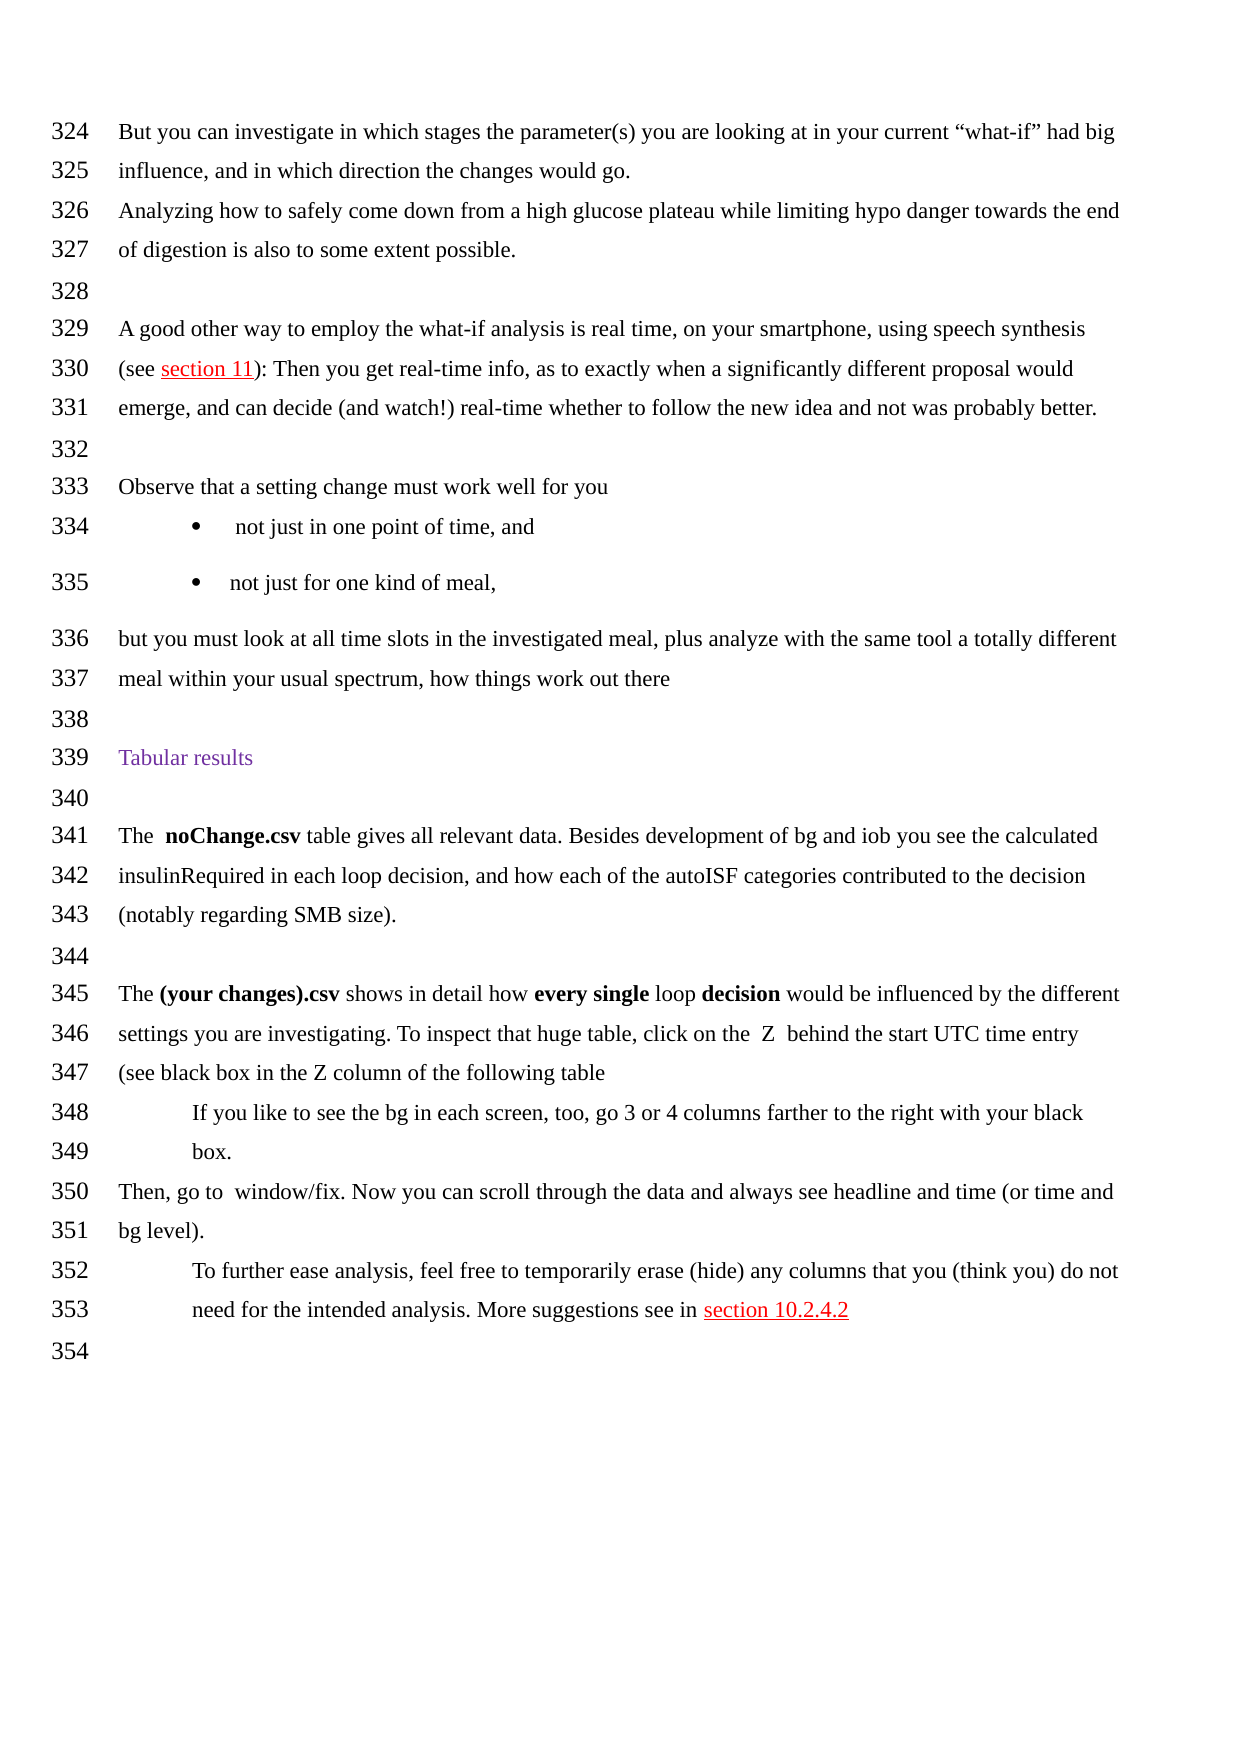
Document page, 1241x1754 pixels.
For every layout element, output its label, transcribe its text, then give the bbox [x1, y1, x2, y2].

list not just in one point of time, and [192, 513, 1122, 539]
text But you can investigate in which stages the parameter(s) you are looking at in your current “what-if” had big influence, and in which direction the changes would go. [118, 118, 1122, 184]
text A good other way to employ the what-if analysis is real time, on your smartphone, using speech synthesis (see section 11): Then you get real-time info, as to exactly when a significantly different proposal would emerge, and can decide (and watch!) real-time whether to follow the new idea and not was probably better. [118, 316, 1122, 421]
text Analyzing how to safely come down from a high glucose plateau while limiting hypo danger towards the end of digestion is also to some extent possible. [118, 197, 1122, 263]
text To further ease analysis, feel free to temporarily erase (hide) any columns that you (think you) do not need for the intended analysis. More suggestions see in section 10.2.4.2 [192, 1257, 1122, 1323]
text Observe that a setting change must work well for you [118, 473, 1122, 500]
text The noChange.csv table gives all relevant data. Besides development of bg and iob you see the calculated insulinRequired in each loop decision, and how each of the autoISF categories contributed to the decision (notably regarding SMB size). [118, 823, 1122, 928]
text Tabular results [118, 744, 1122, 770]
text but you must look at all time slots in the investigated meal, plus analyze with the same tool a totally different meal within your usual spectrum, how things work out there [118, 625, 1122, 691]
text Then, go to window/fix. Now you can scroll through the data and always see headline and time (or time and bg level). [118, 1178, 1122, 1244]
text The (your changes).csv shows in detail how every single loop decision would be influenced by the different settings you are investigating. To inspect that huge table, click on the Z behind the start UTC time entry (see black box in the Z column of the following table [118, 981, 1122, 1086]
text If you like to see the bg in each screen, too, go 3 or 4 columns farther to the right with your black box. [192, 1099, 1122, 1165]
list not just for one kind of meal, [192, 569, 1122, 595]
